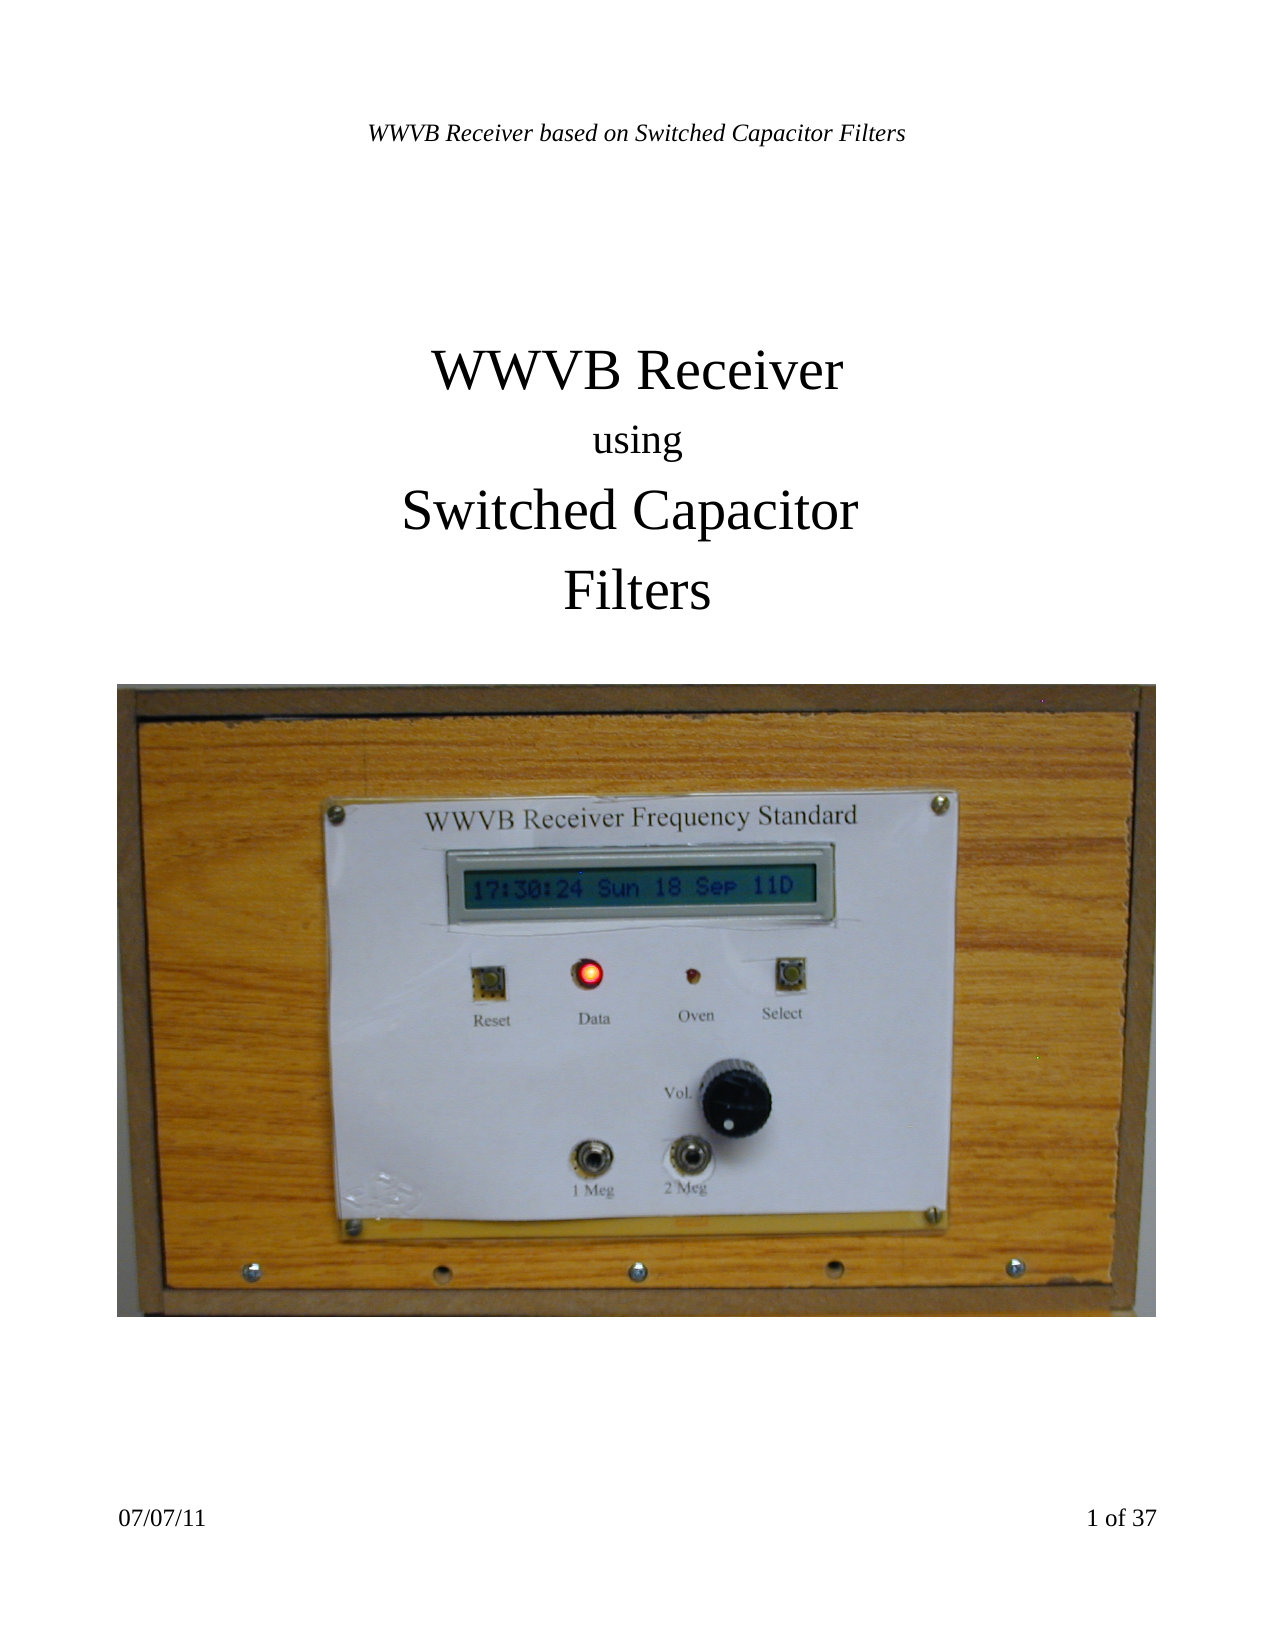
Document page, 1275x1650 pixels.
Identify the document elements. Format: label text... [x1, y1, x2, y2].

text using [118, 414, 1157, 462]
text Filters [118, 554, 1157, 622]
text WWVB Receiver [118, 335, 1157, 402]
picture [117, 684, 1156, 1317]
text Switched Capacitor [118, 475, 1157, 542]
